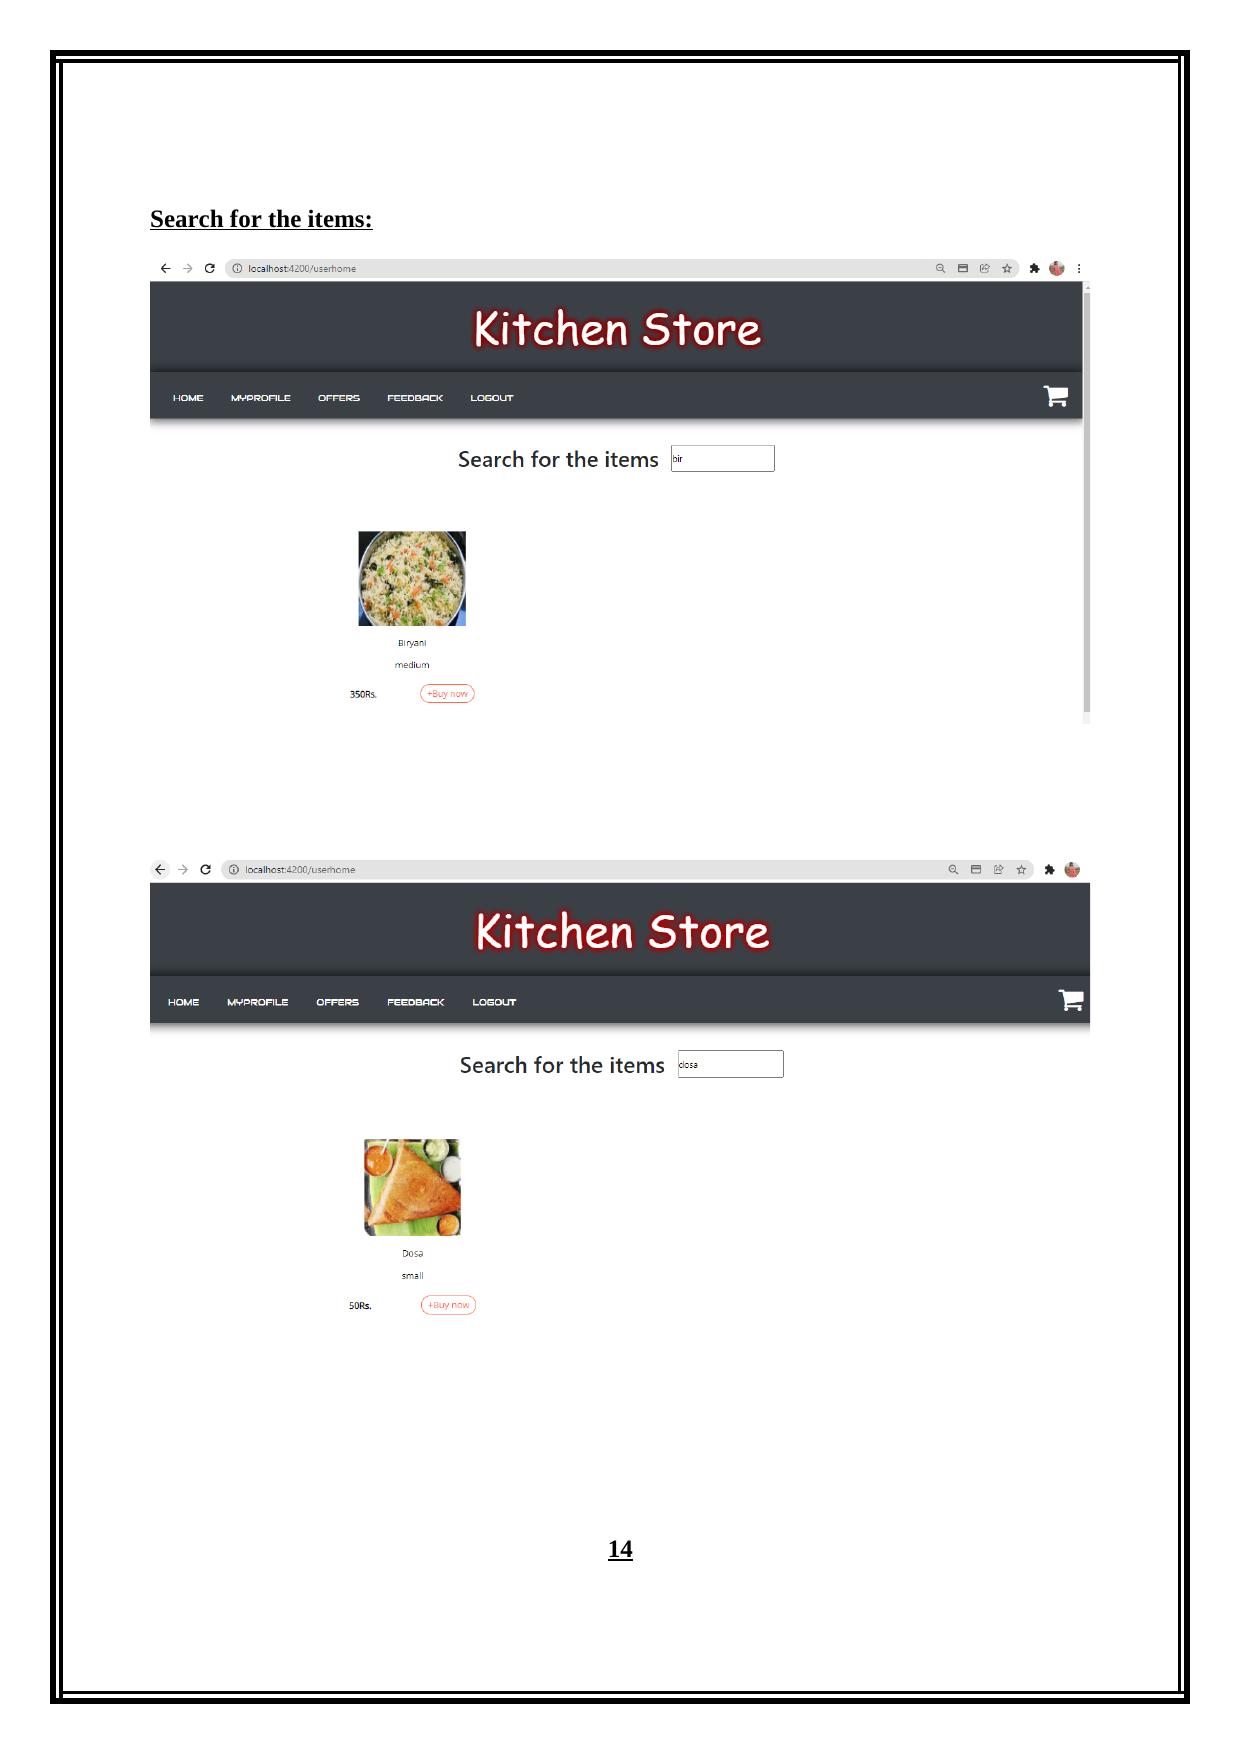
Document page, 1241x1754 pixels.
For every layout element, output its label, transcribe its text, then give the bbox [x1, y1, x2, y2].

text Search for the items: [150, 204, 1090, 233]
text 14 [150, 1534, 1090, 1563]
picture [150, 257, 1091, 724]
picture [150, 860, 1091, 1344]
